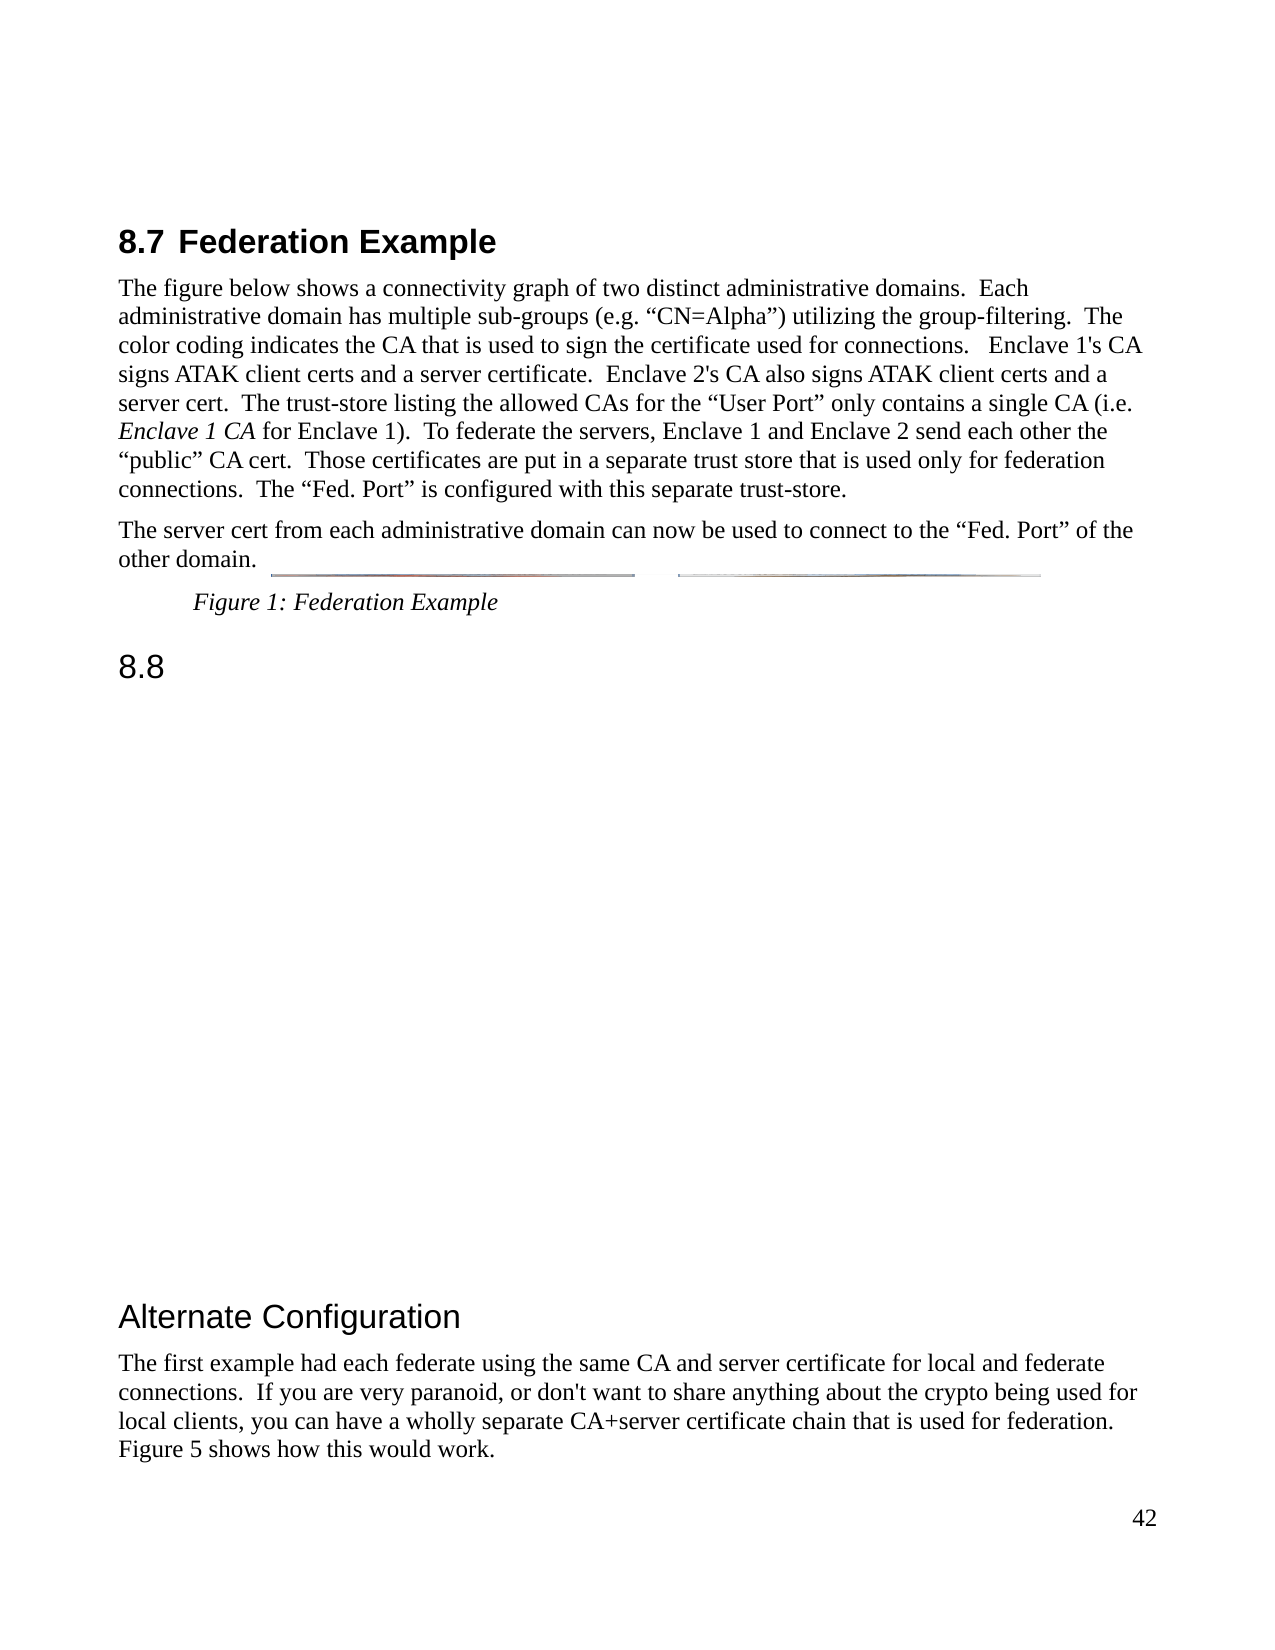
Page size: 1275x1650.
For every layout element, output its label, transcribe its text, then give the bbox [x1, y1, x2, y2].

text The server cert from each administrative domain can now be used to connect to the “Fed. Port” of the other domain. [118, 515, 1157, 573]
text The first example had each federate using the same CA and server certificate for local and federate connections. If you are very paranoid, or don't want to share anything about the crypto being used for local clients, you can have a wholly separate CA+server certificate chain that is used for federation. Figure 5 shows how this would work. [118, 1348, 1157, 1463]
text Figure 1: Federation Example [193, 587, 1119, 616]
text The figure below shows a connectivity graph of two distinct administrative domains. Each administrative domain has multiple sub-groups (e.g. “CN=Alpha”) utilizing the group-filtering. The color coding indicates the CA that is used to sign the certificate used for connections. Enclave 1's CA signs ATAK client certs and a server certificate. Enclave 2's CA also signs ATAK client certs and a server cert. The trust-store listing the allowed CAs for the “User Port” only contains a single CA (i.e. Enclave 1 CA for Enclave 1). To federate the servers, Enclave 1 and Enclave 2 send each other the “public” CA cert. Those certificates are put in a separate trust store that is used only for federation connections. The “Fed. Port” is configured with this separate trust-store. [118, 273, 1157, 503]
subtitle Federation Example [118, 221, 1157, 260]
subtitle Alternate Configuration [118, 647, 1157, 1336]
